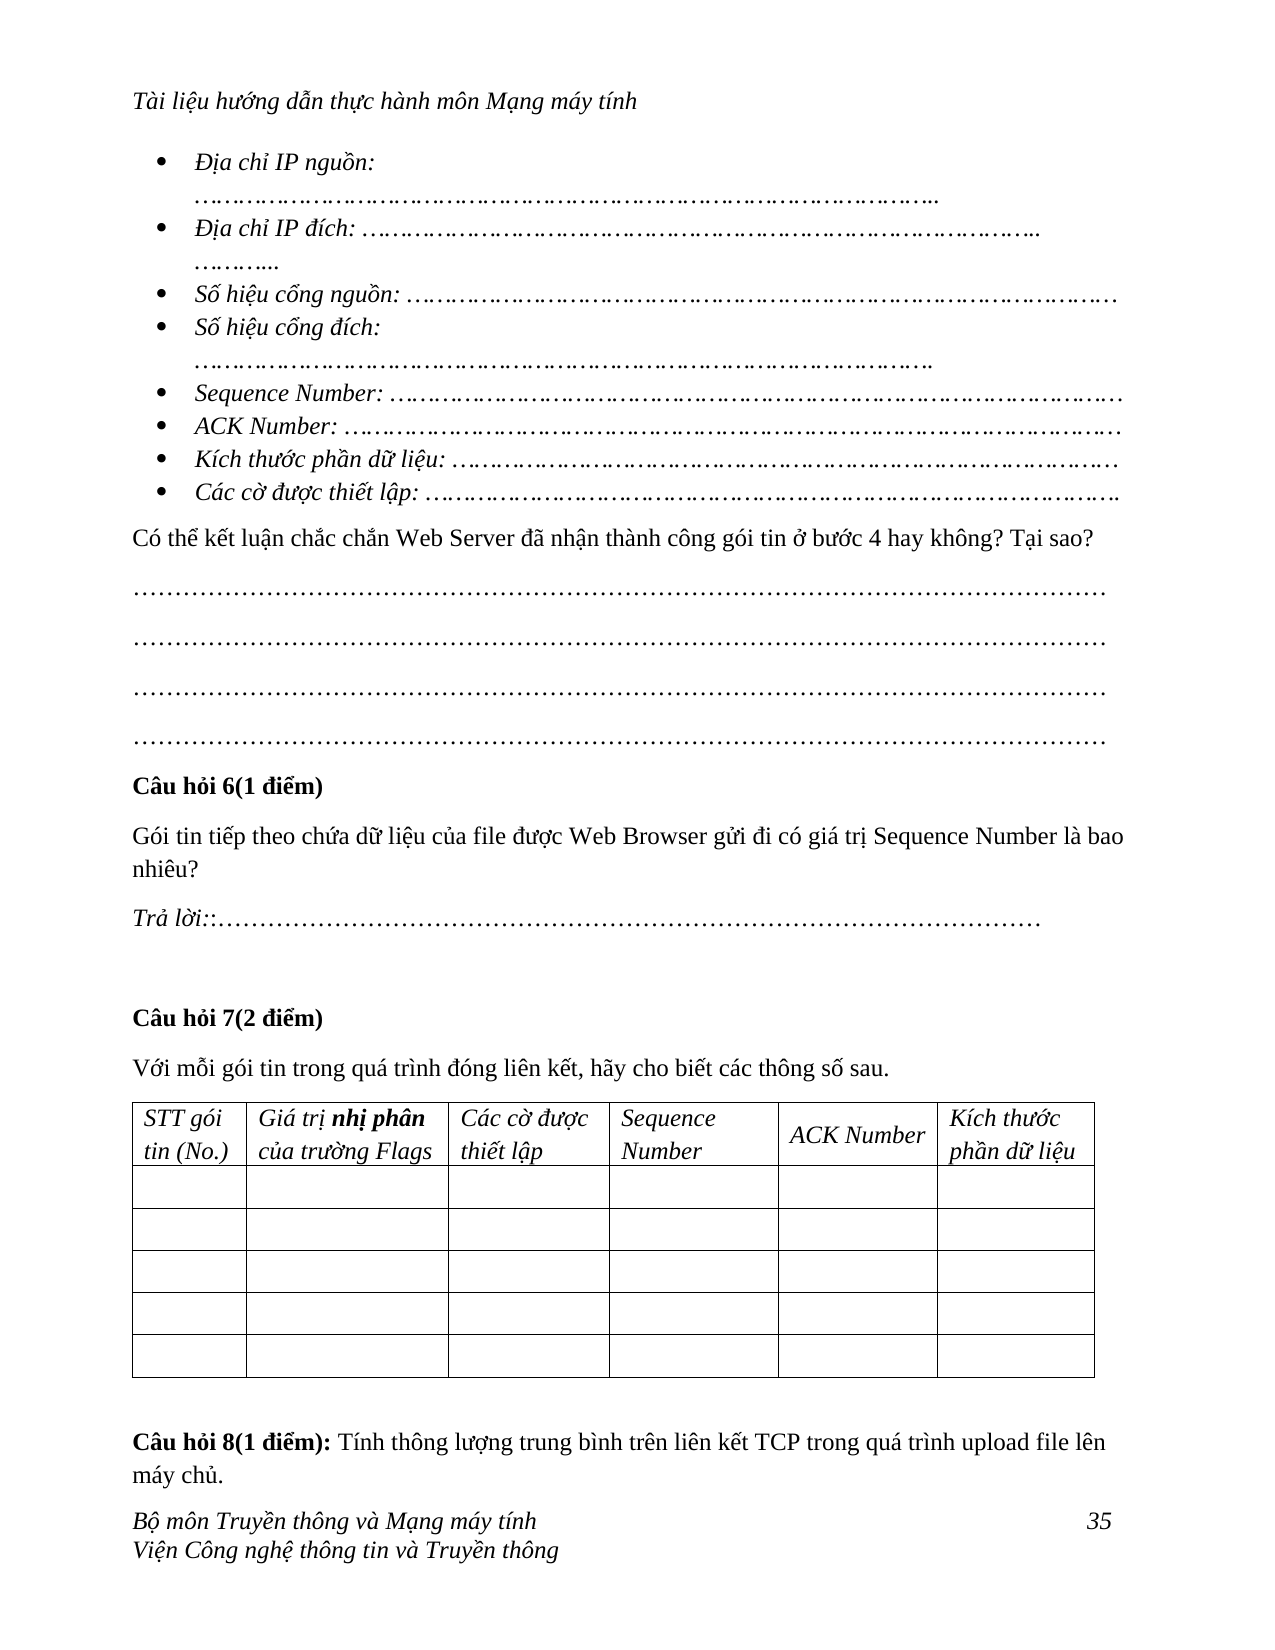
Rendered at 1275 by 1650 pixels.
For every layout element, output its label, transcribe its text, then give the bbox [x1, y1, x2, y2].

table_cell [247, 1251, 448, 1292]
list Kích thước phần dữ liệu: ……………………………………………………………………………… [157, 444, 1125, 473]
table_cell [133, 1293, 246, 1334]
text ……………………………………………………………………………………………………… [132, 721, 1125, 750]
table_cell [449, 1209, 609, 1250]
table_cell [779, 1293, 937, 1334]
table_cell [779, 1166, 937, 1207]
table_header Sequence Number [610, 1103, 778, 1165]
list Số hiệu cổng đích: ………………………………………………………………………………………. [157, 312, 1125, 374]
text Câu hỏi 6(1 điểm) [132, 771, 1125, 800]
text Có thể kết luận chắc chắn Web Server đã nhận thành công gói tin ở bước 4 hay không? Tại sao? [132, 523, 1125, 551]
table_cell [610, 1335, 778, 1377]
table_header Giá trị nhị phân của trường Flags [247, 1103, 448, 1165]
text Câu hỏi 7(2 điểm) [132, 1003, 1125, 1032]
table_cell [779, 1251, 937, 1292]
text Câu hỏi 8(1 điểm): Tính thông lượng trung bình trên liên kết TCP trong quá trình upload file lên máy chủ. [132, 1427, 1125, 1489]
table_cell [938, 1166, 1094, 1207]
table_header Các cờ được thiết lập [449, 1103, 609, 1165]
table_cell [133, 1166, 246, 1207]
table_cell [133, 1335, 246, 1377]
table_cell [133, 1209, 246, 1250]
table_cell [247, 1166, 448, 1207]
list ACK Number: …………………………………………………………………………………………… [157, 411, 1125, 440]
list Sequence Number: ……………………………………………………………………………………… [157, 378, 1125, 407]
table_cell [449, 1251, 609, 1292]
table_header Kích thước phần dữ liệu [938, 1103, 1094, 1165]
table_cell [938, 1335, 1094, 1377]
table_cell [247, 1335, 448, 1377]
table_cell [449, 1335, 609, 1377]
table_cell [610, 1293, 778, 1334]
table_cell [247, 1209, 448, 1250]
table_cell [610, 1251, 778, 1292]
table_cell [610, 1209, 778, 1250]
text Gói tin tiếp theo chứa dữ liệu của file được Web Browser gửi đi có giá trị Sequence Number là bao nhiêu? [132, 821, 1125, 883]
text Trả lời::……………………………………………………………………………………… [132, 903, 1125, 932]
text ……………………………………………………………………………………………………… [132, 672, 1125, 701]
table_cell [938, 1209, 1094, 1250]
table_cell [449, 1293, 609, 1334]
table_cell [247, 1293, 448, 1334]
table_cell [449, 1166, 609, 1207]
text Với mỗi gói tin trong quá trình đóng liên kết, hãy cho biết các thông số sau. [132, 1053, 1125, 1081]
text ……………………………………………………………………………………………………… [132, 572, 1125, 601]
list Địa chỉ IP nguồn: ……………………………………………………………………………………….. [157, 147, 1125, 209]
list Địa chỉ IP đích: ………………………………………………………………………………..………... [157, 213, 1125, 275]
list Các cờ được thiết lập: …………………………………………………………………………………. [157, 477, 1125, 506]
table_cell [133, 1251, 246, 1292]
table_cell [779, 1209, 937, 1250]
table_cell [938, 1251, 1094, 1292]
text ……………………………………………………………………………………………………… [132, 622, 1125, 651]
table_cell [938, 1293, 1094, 1334]
table_header STT gói tin (No.) [133, 1103, 246, 1165]
table_cell [610, 1166, 778, 1207]
table_cell [779, 1335, 937, 1377]
table_header ACK Number [779, 1103, 937, 1165]
list Số hiệu cổng nguồn: …………………………………………………………………………………… [157, 279, 1125, 308]
